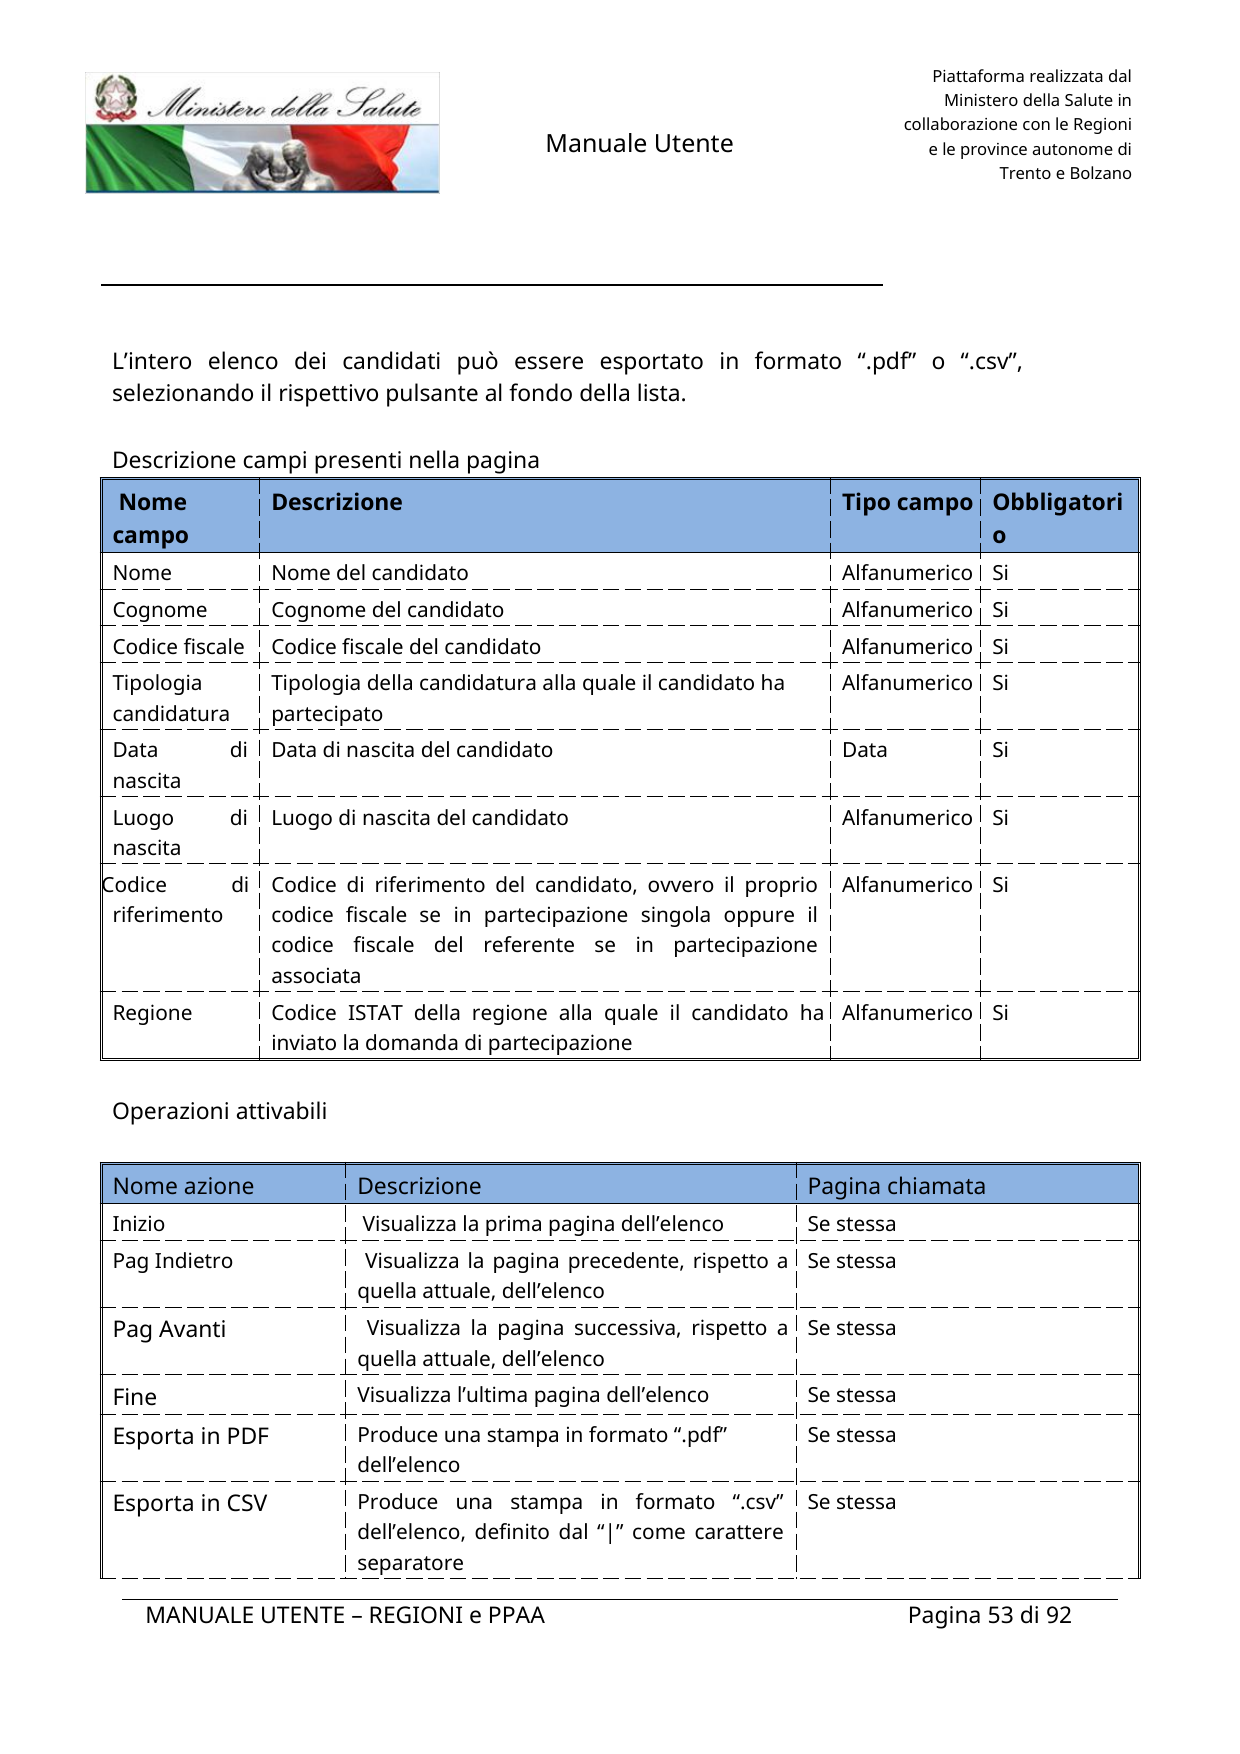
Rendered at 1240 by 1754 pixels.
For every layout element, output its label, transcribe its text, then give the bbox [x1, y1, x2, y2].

table_cell Alfanumerico [831, 796, 981, 863]
table_cell Codice di riferimento [103, 863, 260, 991]
text Descrizione campi presenti nella pagina [112, 444, 1069, 475]
table_cell Si [981, 991, 1138, 1058]
text L’intero elenco dei candidati può essere esportato in formato “.pdf” o “.csv”, selezionando il rispettivo pulsante al fondo della lista. [112, 345, 1024, 408]
table_cell Se stessa [796, 1481, 1138, 1578]
table_cell Se stessa [796, 1374, 1138, 1413]
table_cell Esporta in CSV [103, 1481, 346, 1578]
table_cell Si [981, 863, 1138, 991]
table_header Obbligatorio [981, 480, 1138, 552]
table_cell Alfanumerico [831, 863, 981, 991]
table_cell Tipologia candidatura [103, 662, 260, 729]
table_cell Se stessa [796, 1307, 1138, 1374]
table_header Pagina chiamata [796, 1165, 1138, 1203]
table_cell Si [981, 796, 1138, 863]
table_cell Si [981, 553, 1138, 589]
table_cell Alfanumerico [831, 662, 981, 729]
table_cell Si [981, 625, 1138, 662]
table_cell Visualizza la prima pagina dell’elenco [346, 1204, 796, 1240]
table_cell Pag Indietro [103, 1240, 346, 1307]
table_cell Cognome del candidato [260, 589, 831, 625]
table_cell Alfanumerico [831, 625, 981, 662]
table_cell Luogo di nascita del candidato [260, 796, 831, 863]
table_cell Fine [103, 1374, 346, 1413]
table_cell Luogo nascita [103, 796, 229, 863]
table_cell Alfanumerico [831, 553, 981, 589]
table_cell Esporta in PDF [103, 1414, 346, 1481]
text Operazioni attivabili [112, 1095, 1069, 1126]
table_cell Inizio [103, 1204, 346, 1240]
table_cell Si [981, 662, 1138, 729]
table_header Descrizione [346, 1165, 796, 1203]
table_cell Pag Avanti [103, 1307, 346, 1374]
table_cell Data di nascita del candidato [260, 729, 831, 796]
table_cell Se stessa [796, 1240, 1138, 1307]
table_cell Visualizza la pagina successiva, rispetto a quella attuale, dell’elenco [346, 1307, 796, 1374]
table_header Nome azione [103, 1165, 346, 1203]
table_cell Nome [103, 553, 260, 589]
table_cell Regione [103, 991, 260, 1058]
table_header Descrizione [260, 480, 831, 552]
table_cell Se stessa [796, 1204, 1138, 1240]
table_cell di [230, 796, 260, 863]
table_cell Cognome [103, 589, 260, 625]
table_header Nome campo [103, 480, 260, 552]
table_cell Produce una stampa in formato “.pdf” dell’elenco [346, 1414, 796, 1481]
table_cell Data nascita [103, 729, 229, 796]
table_cell di [230, 729, 260, 796]
table_cell Si [981, 589, 1138, 625]
table_cell Visualizza l’ultima pagina dell’elenco [346, 1374, 796, 1413]
table_cell Tipologia della candidatura alla quale il candidato ha partecipato [260, 662, 831, 729]
table_cell Codice ISTAT della regione alla quale il candidato ha inviato la domanda di partecipazione [260, 991, 831, 1058]
table_cell Alfanumerico [831, 991, 981, 1058]
table_cell Se stessa [796, 1414, 1138, 1481]
table_cell Codice fiscale del candidato [260, 625, 831, 662]
table_cell Produce una stampa in formato “.csv” dell’elenco, definito dal “|” come carattere separatore [346, 1481, 796, 1578]
table_cell Si [981, 729, 1138, 796]
table_cell Alfanumerico [831, 589, 981, 625]
table_cell Data [831, 729, 981, 796]
table_cell Visualizza la pagina precedente, rispetto a quella attuale, dell’elenco [346, 1240, 796, 1307]
table_cell Codice di riferimento del candidato, ovvero il proprio codice fiscale se in partecipazione singola oppure il codice fiscale del referente se in partecipazione associata [260, 863, 831, 991]
table_cell Codice fiscale [103, 625, 260, 662]
table_header Tipo campo [831, 480, 981, 552]
table_cell Nome del candidato [260, 553, 831, 589]
